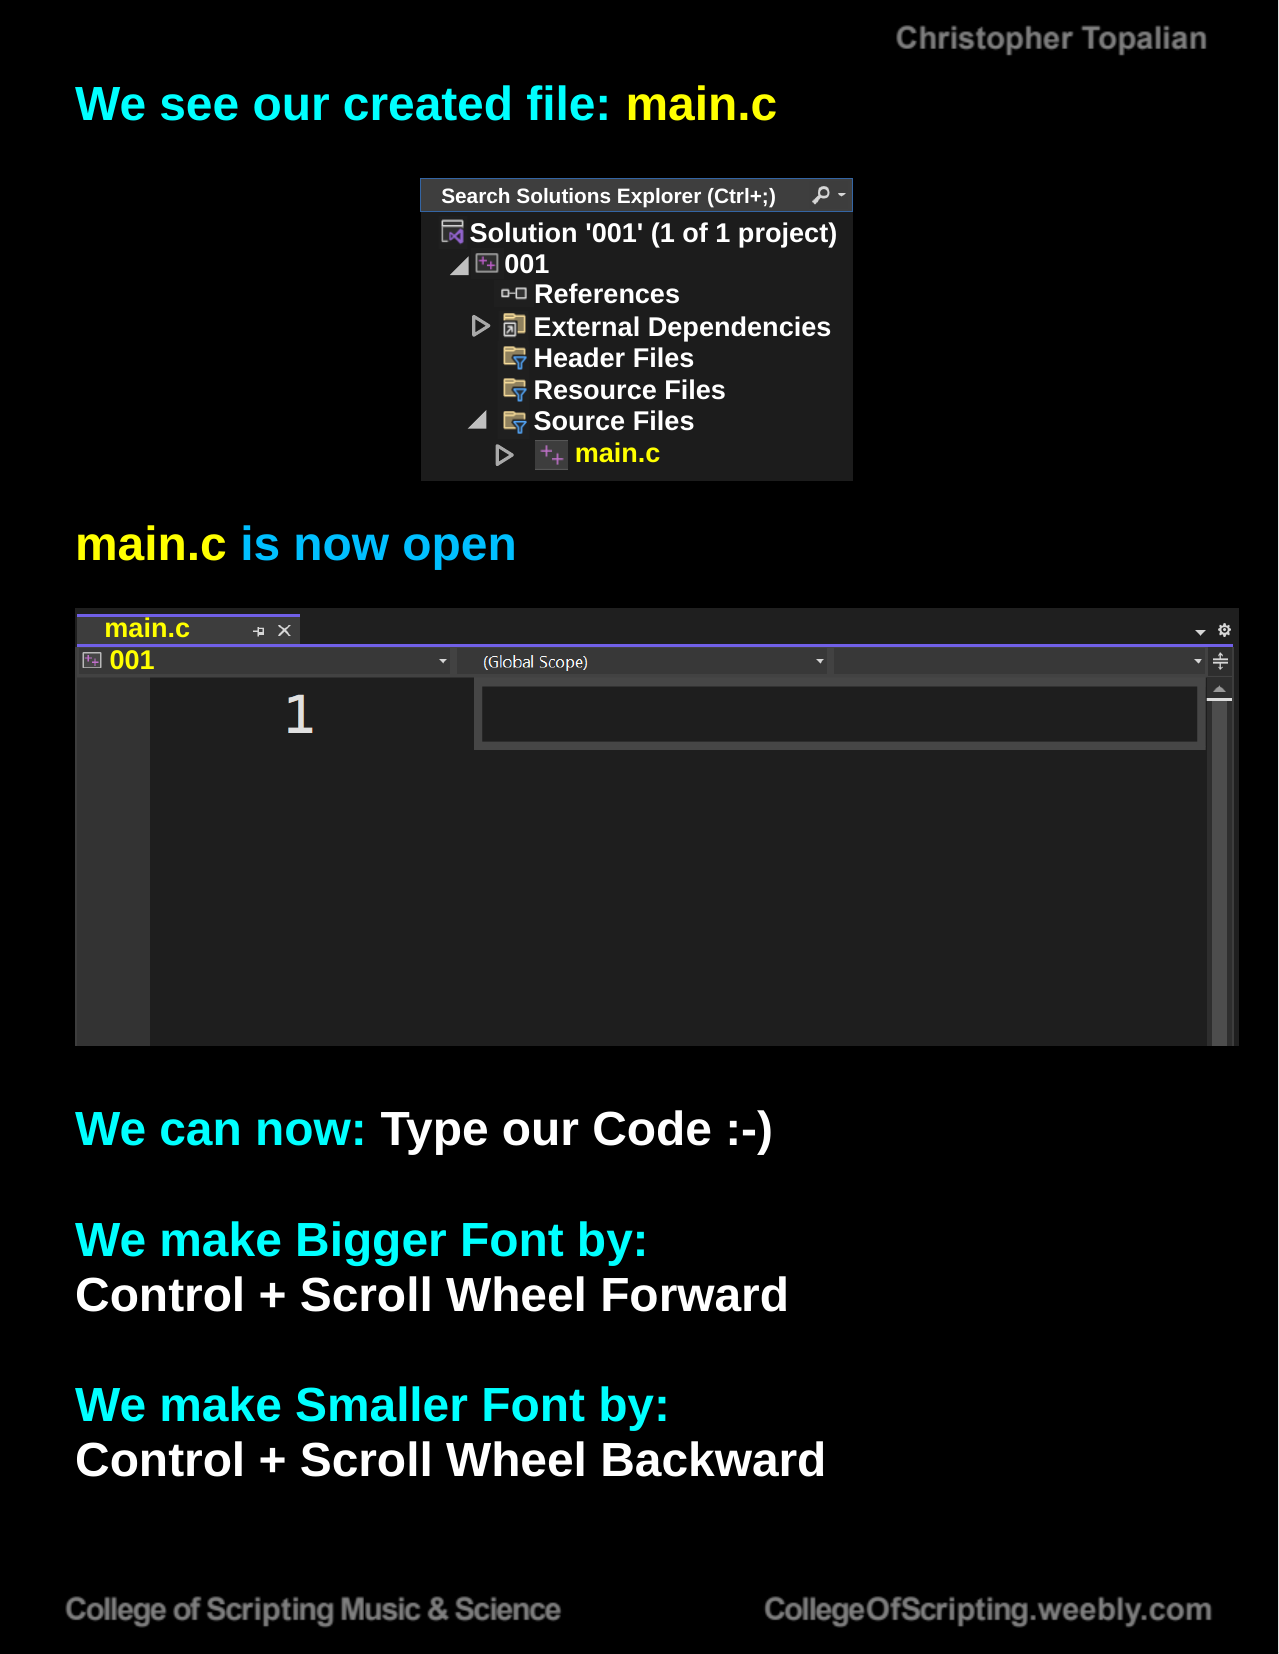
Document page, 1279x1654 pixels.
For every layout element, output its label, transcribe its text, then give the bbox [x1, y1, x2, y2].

subtitle We see our created file: main.c [75, 75, 1203, 130]
subtitle We can now: Type our Code :-) [75, 1101, 1203, 1156]
subtitle We make Bigger Font by: [75, 1211, 1203, 1266]
picture [497, 311, 530, 439]
subtitle Control + Scroll Wheel Backward [75, 1431, 1203, 1486]
picture [809, 181, 848, 210]
subtitle Control + Scroll Wheel Forward [75, 1266, 1203, 1321]
picture [535, 440, 568, 470]
picture [494, 280, 534, 307]
picture [438, 216, 468, 249]
picture [75, 608, 1239, 1046]
picture [471, 248, 504, 279]
subtitle main.c is now open [75, 516, 1203, 571]
subtitle We make Smaller Font by: [75, 1376, 1203, 1431]
